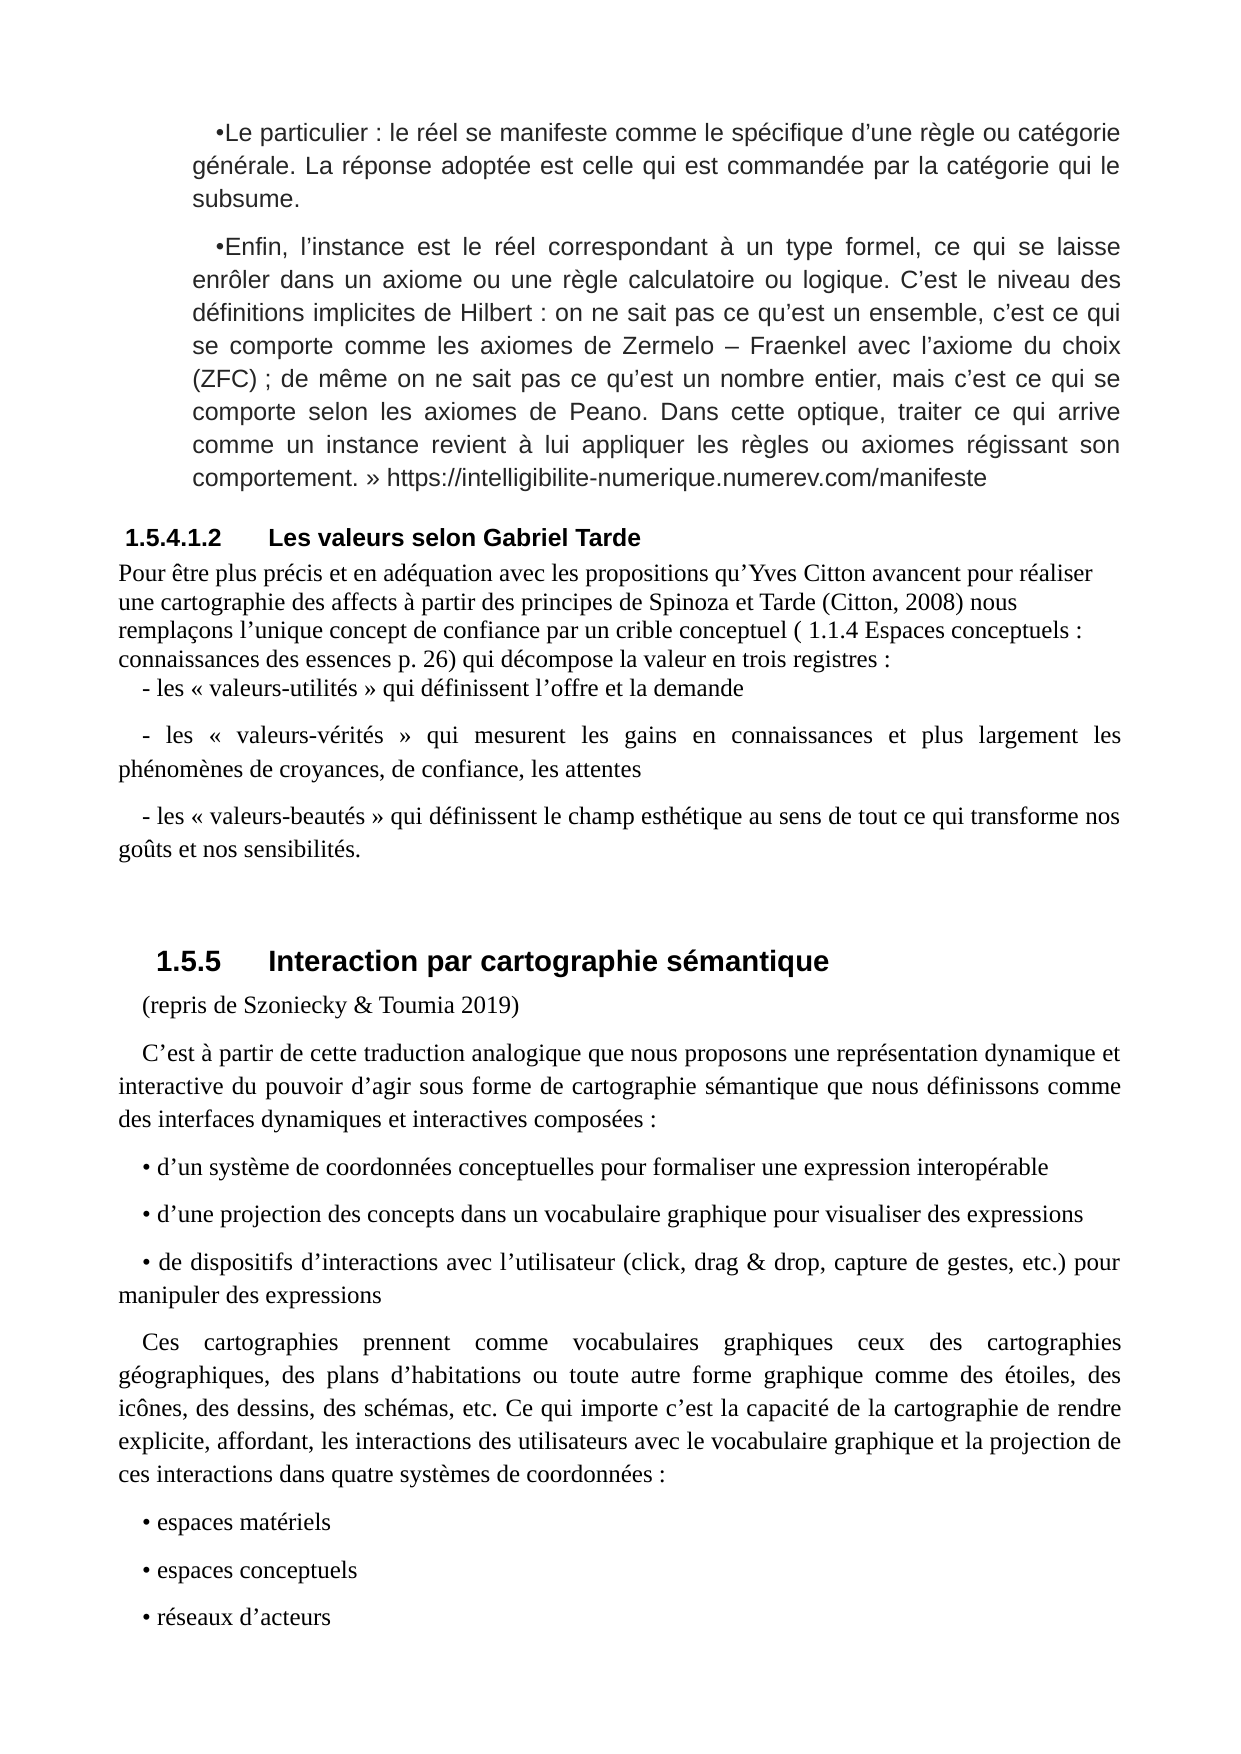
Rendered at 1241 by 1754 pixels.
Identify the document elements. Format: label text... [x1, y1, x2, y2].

text • espaces conceptuels [118, 1555, 1122, 1583]
text - les « valeurs-utilités » qui définissent l’offre et la demande [118, 673, 1122, 702]
text - les « valeurs-vérités » qui mesurent les gains en connaissances et plus largement les phénomènes de croyances, de confiance, les attentes [118, 721, 1122, 782]
text • espaces matériels [118, 1507, 1122, 1536]
subtitle Interaction par cartographie sémantique [118, 944, 1122, 978]
text Ces cartographies prennent comme vocabulaires graphiques ceux des cartographies géographiques, des plans d’habitations ou toute autre forme graphique comme des étoiles, des icônes, des dessins, des schémas, etc. Ce qui importe c’est la capacité de la cartographie de rendre explicite, affordant, les interactions des utilisateurs avec le vocabulaire graphique et la projection de ces interactions dans quatre systèmes de coordonnées : [118, 1327, 1122, 1488]
text • d’un système de coordonnées conceptuelles pour formaliser une expression interopérable [118, 1152, 1122, 1180]
text • réseaux d’acteurs [118, 1602, 1122, 1631]
list Le particulier : le réel se manifeste comme le spécifique d’une règle ou catégorie générale. La réponse adoptée est celle qui est commandée par la catégorie qui le subsume. [118, 118, 1122, 213]
text Pour être plus précis et en adéquation avec les propositions qu’Yves Citton avancent pour réaliser une cartographie des affects à partir des principes de Spinoza et Tarde (Citton, 2008) nous remplaçons l’unique concept de confiance par un crible conceptuel ( 1.1.4 Espaces conceptuels : connaissances des essences p. 26) qui décompose la valeur en trois registres : [118, 558, 1122, 673]
text C’est à partir de cette traduction analogique que nous proposons une représentation dynamique et interactive du pouvoir d’agir sous forme de cartographie sémantique que nous définissons comme des interfaces dynamiques et interactives composées : [118, 1038, 1122, 1133]
list Enfin, l’instance est le réel correspondant à un type formel, ce qui se laisse enrôler dans un axiome ou une règle calculatoire ou logique. C’est le niveau des définitions implicites de Hilbert : on ne sait pas ce qu’est un ensemble, c’est ce qui se comporte comme les axiomes de Zermelo – Fraenkel avec l’axiome du choix (ZFC) ; de même on ne sait pas ce qu’est un nombre entier, mais c’est ce qui se comporte selon les axiomes de Peano. Dans cette optique, traiter ce qui arrive comme un instance revient à lui appliquer les règles ou axiomes régissant son comportement. » https://intelligibilite-numerique.numerev.com/manifeste [118, 232, 1122, 492]
text (repris de Szoniecky & Toumia 2019) [118, 990, 1122, 1019]
text • de dispositifs d’interactions avec l’utilisateur (click, drag & drop, capture de gestes, etc.) pour manipuler des expressions [118, 1247, 1122, 1308]
subtitle Les valeurs selon Gabriel Tarde [118, 523, 1122, 552]
text • d’une projection des concepts dans un vocabulaire graphique pour visualiser des expressions [118, 1199, 1122, 1228]
text - les « valeurs-beautés » qui définissent le champ esthétique au sens de tout ce qui transforme nos goûts et nos sensibilités. [118, 801, 1122, 863]
